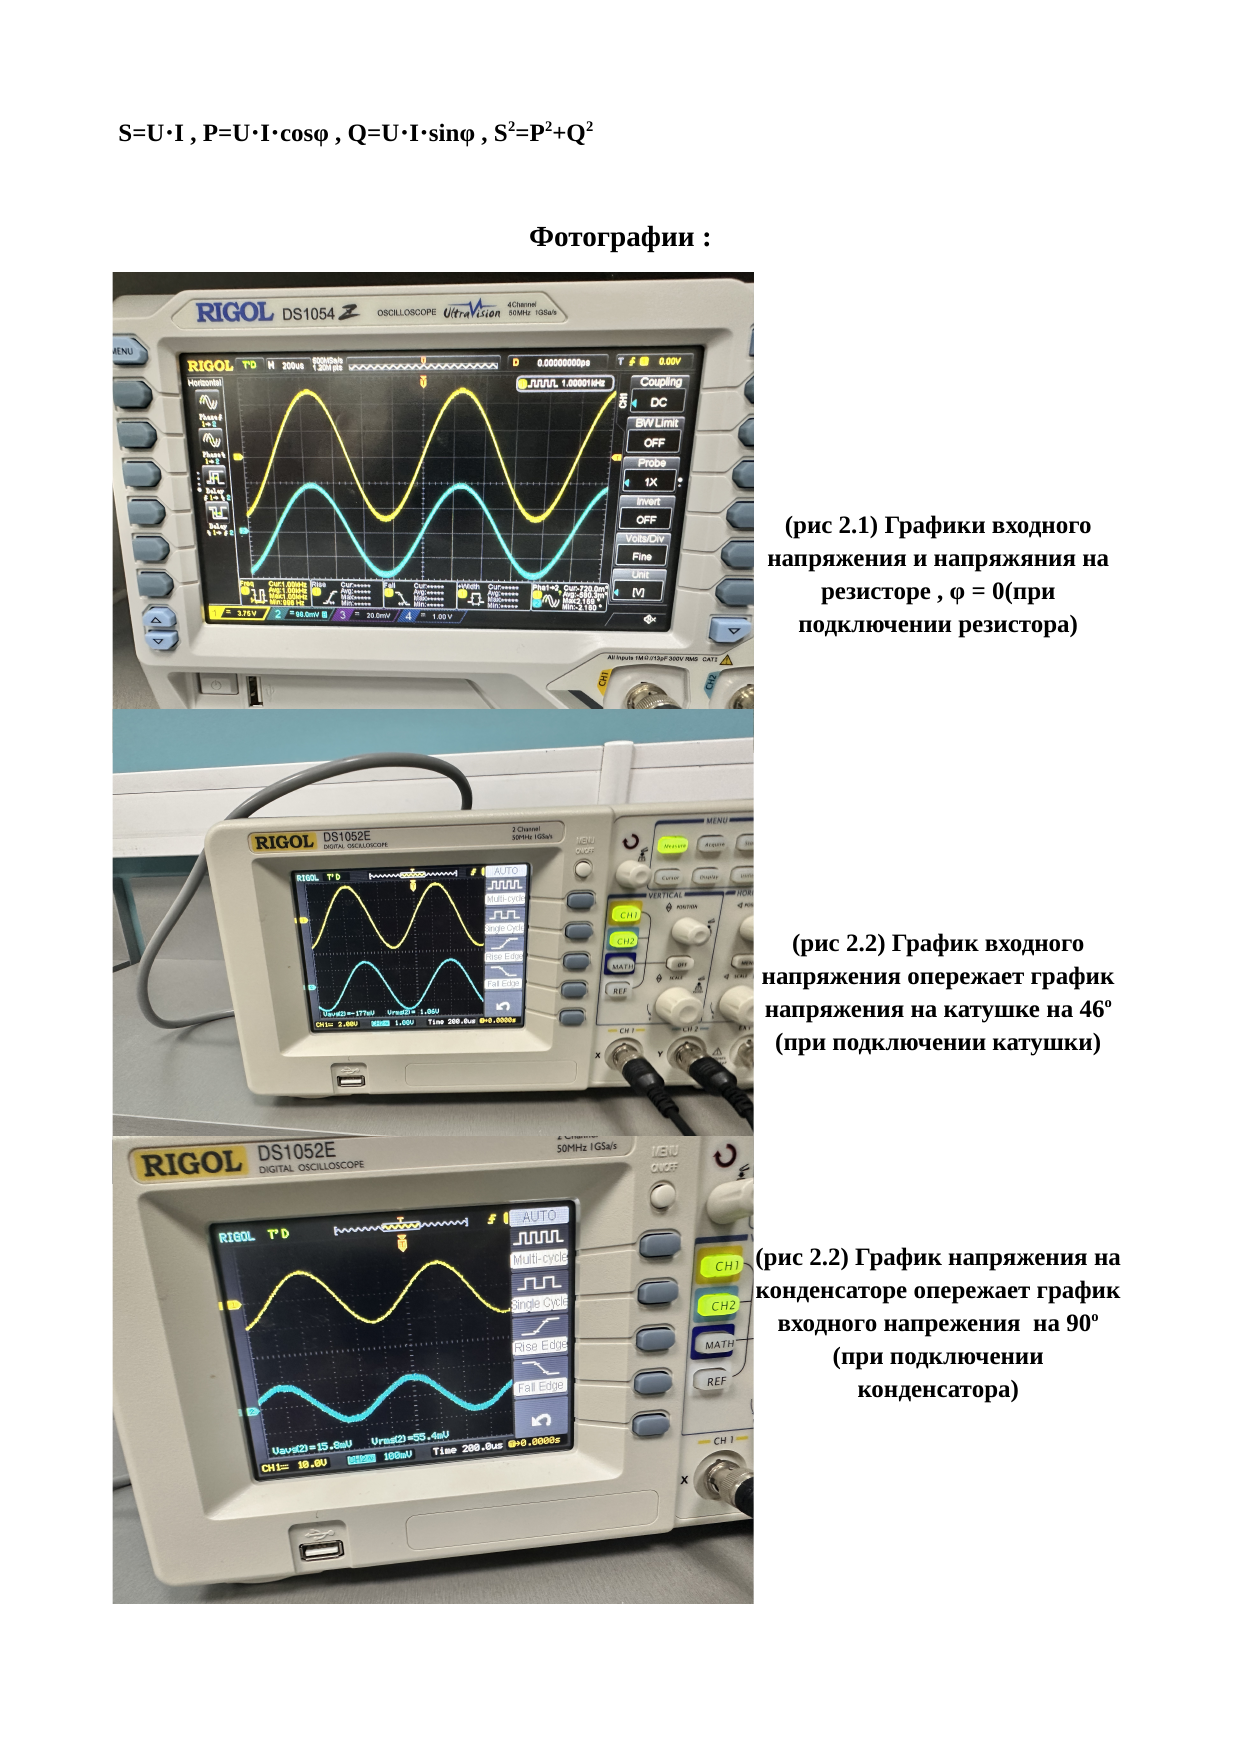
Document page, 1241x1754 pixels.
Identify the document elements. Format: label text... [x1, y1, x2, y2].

picture [112, 272, 754, 1604]
text Фотографии : [118, 219, 1122, 252]
text S=U⋅I , P=U⋅I⋅cosφ , Q=U⋅I⋅sinφ , S2=P2+Q2 [118, 118, 1122, 147]
text (рис 2.1) Графики входного напряжения и напряжяния на резисторе , φ = 0(при подключении резистора) [754, 510, 1122, 638]
text (рис 2.2) График входного напряжения опережает график напряжения на катушке на 46о (при подключении катушки) [754, 928, 1122, 1056]
text (рис 2.2) График напряжения на конденсаторе опережает график входного напрежения на 90о (при подключении конденсатора) [754, 1242, 1122, 1403]
